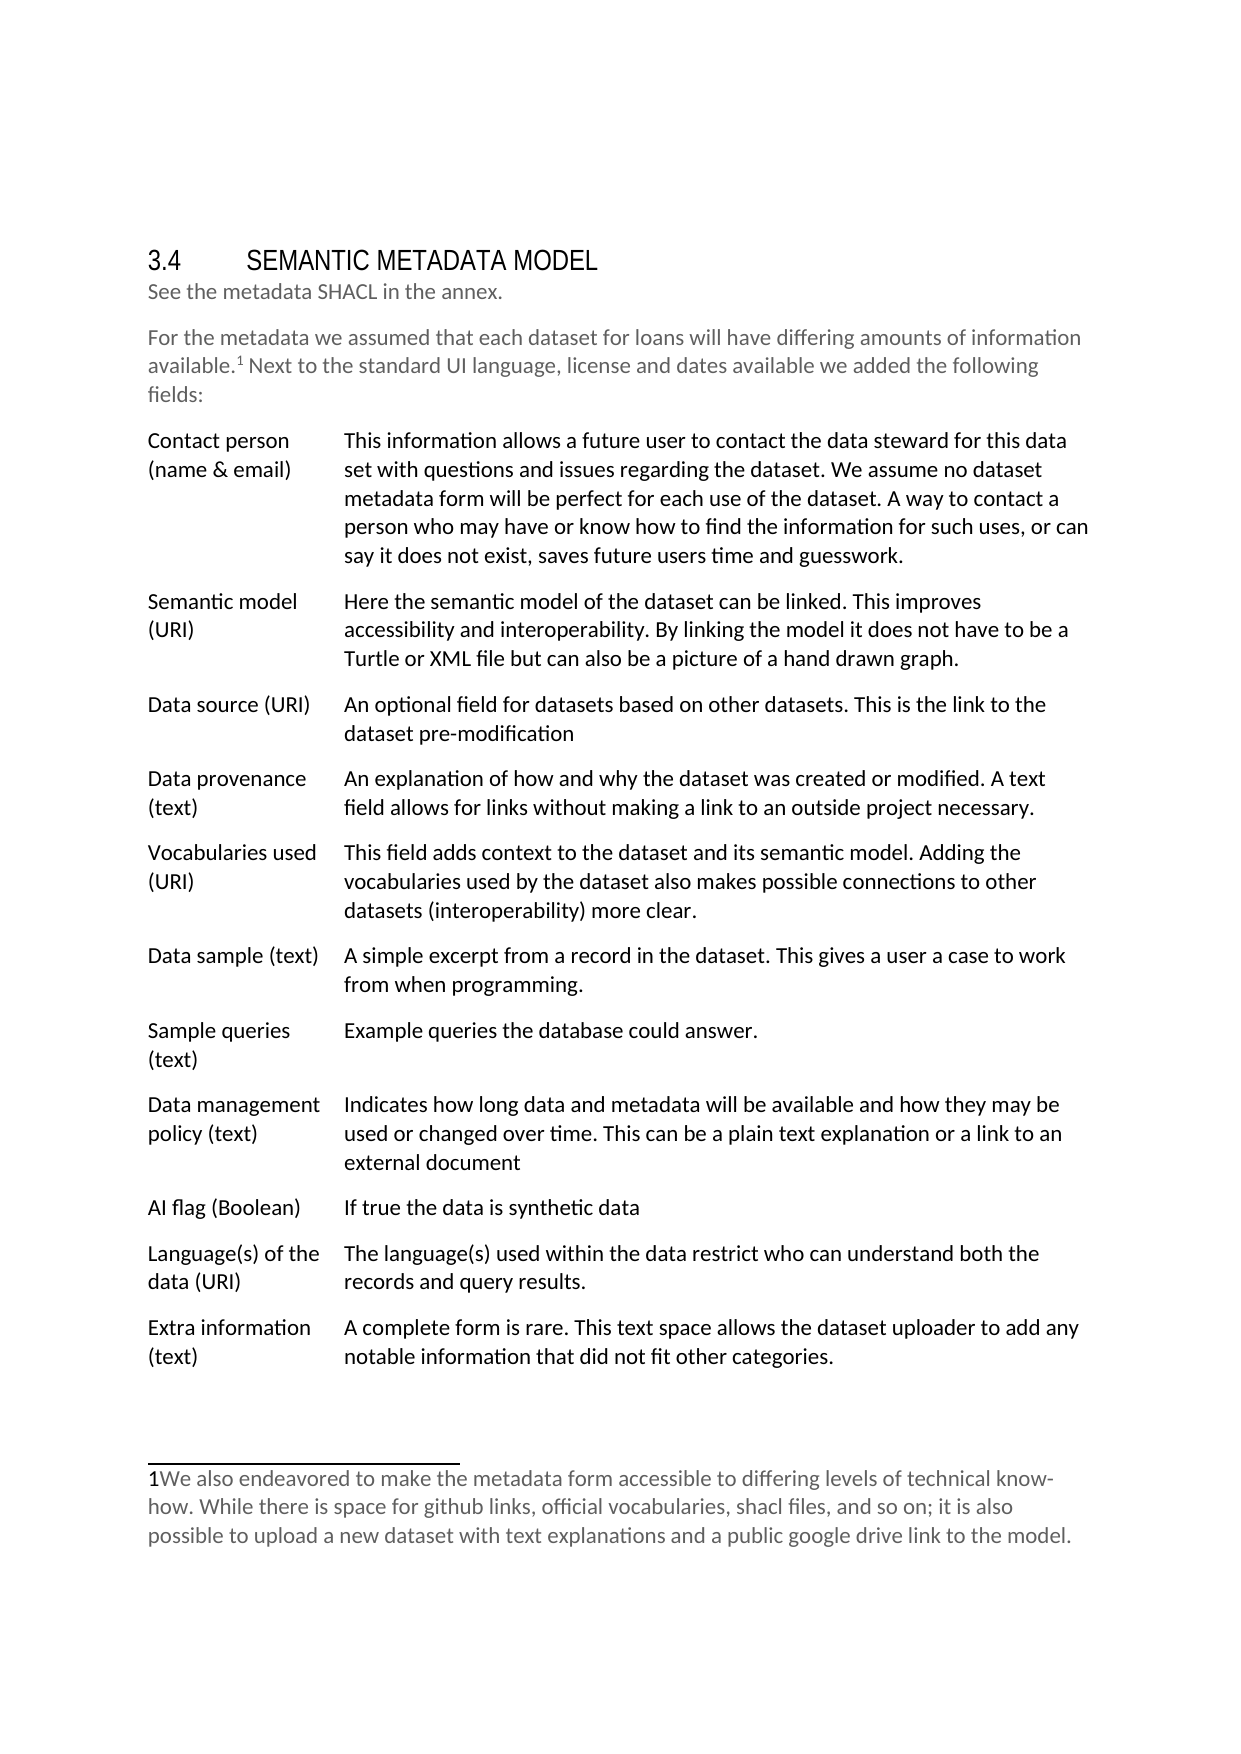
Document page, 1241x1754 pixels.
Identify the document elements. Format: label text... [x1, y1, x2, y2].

table_cell Language(s) of the data (URI) [148, 1239, 344, 1313]
table_cell An optional field for datasets based on other datasets. This is the link to the dataset pre-modification [344, 690, 1093, 764]
table_cell Semantic model (URI) [148, 587, 344, 690]
subtitle Semantic metadata model [148, 243, 1093, 276]
text For the metadata we assumed that each dataset for loans will have differing amounts of information available. Next to the standard UI language, license and dates available we added the following fields: [148, 323, 1093, 408]
table_header Contact person (name & email) [148, 426, 344, 587]
text See the metadata SHACL in the annex. [148, 277, 1093, 305]
table_cell Example queries the database could answer. [344, 1016, 1093, 1090]
table_cell AI flag (Boolean) [148, 1193, 344, 1239]
text We also endeavored to make the metadata form accessible to differing levels of technical know-how. While there is space for github links, official vocabularies, shacl files, and so on; it is also possible to upload a new dataset with text explanations and a public google drive link to the model. [148, 1464, 1093, 1549]
table_cell Indicates how long data and metadata will be available and how they may be used or changed over time. This can be a plain text explanation or a link to an external document [344, 1090, 1093, 1193]
table_cell This field adds context to the dataset and its semantic model. Adding the vocabularies used by the dataset also makes possible connections to other datasets (interoperability) more clear. [344, 839, 1093, 942]
table_cell A simple excerpt from a record in the dataset. This gives a user a case to work from when programming. [344, 942, 1093, 1016]
table_cell The language(s) used within the data restrict who can understand both the records and query results. [344, 1239, 1093, 1313]
table_cell Data source (URI) [148, 690, 344, 764]
table_cell Extra information (text) [148, 1313, 344, 1387]
table_cell Sample queries (text) [148, 1016, 344, 1090]
table_cell Data provenance (text) [148, 764, 344, 838]
table_cell Here the semantic model of the dataset can be linked. This improves accessibility and interoperability. By linking the model it does not have to be a Turtle or XML file but can also be a picture of a hand drawn graph. [344, 587, 1093, 690]
table_cell Data sample (text) [148, 942, 344, 1016]
table_cell If true the data is synthetic data [344, 1193, 1093, 1239]
table_cell A complete form is rare. This text space allows the dataset uploader to add any notable information that did not fit other categories. [344, 1313, 1093, 1387]
table_cell Data management policy (text) [148, 1090, 344, 1193]
table_cell An explanation of how and why the dataset was created or modified. A text field allows for links without making a link to an outside project necessary. [344, 764, 1093, 838]
table_header This information allows a future user to contact the data steward for this data set with questions and issues regarding the dataset. We assume no dataset metadata form will be perfect for each use of the dataset. A way to contact a person who may have or know how to find the information for such uses, or can say it does not exist, saves future users time and guesswork. [344, 426, 1093, 587]
table_cell Vocabularies used (URI) [148, 839, 344, 942]
